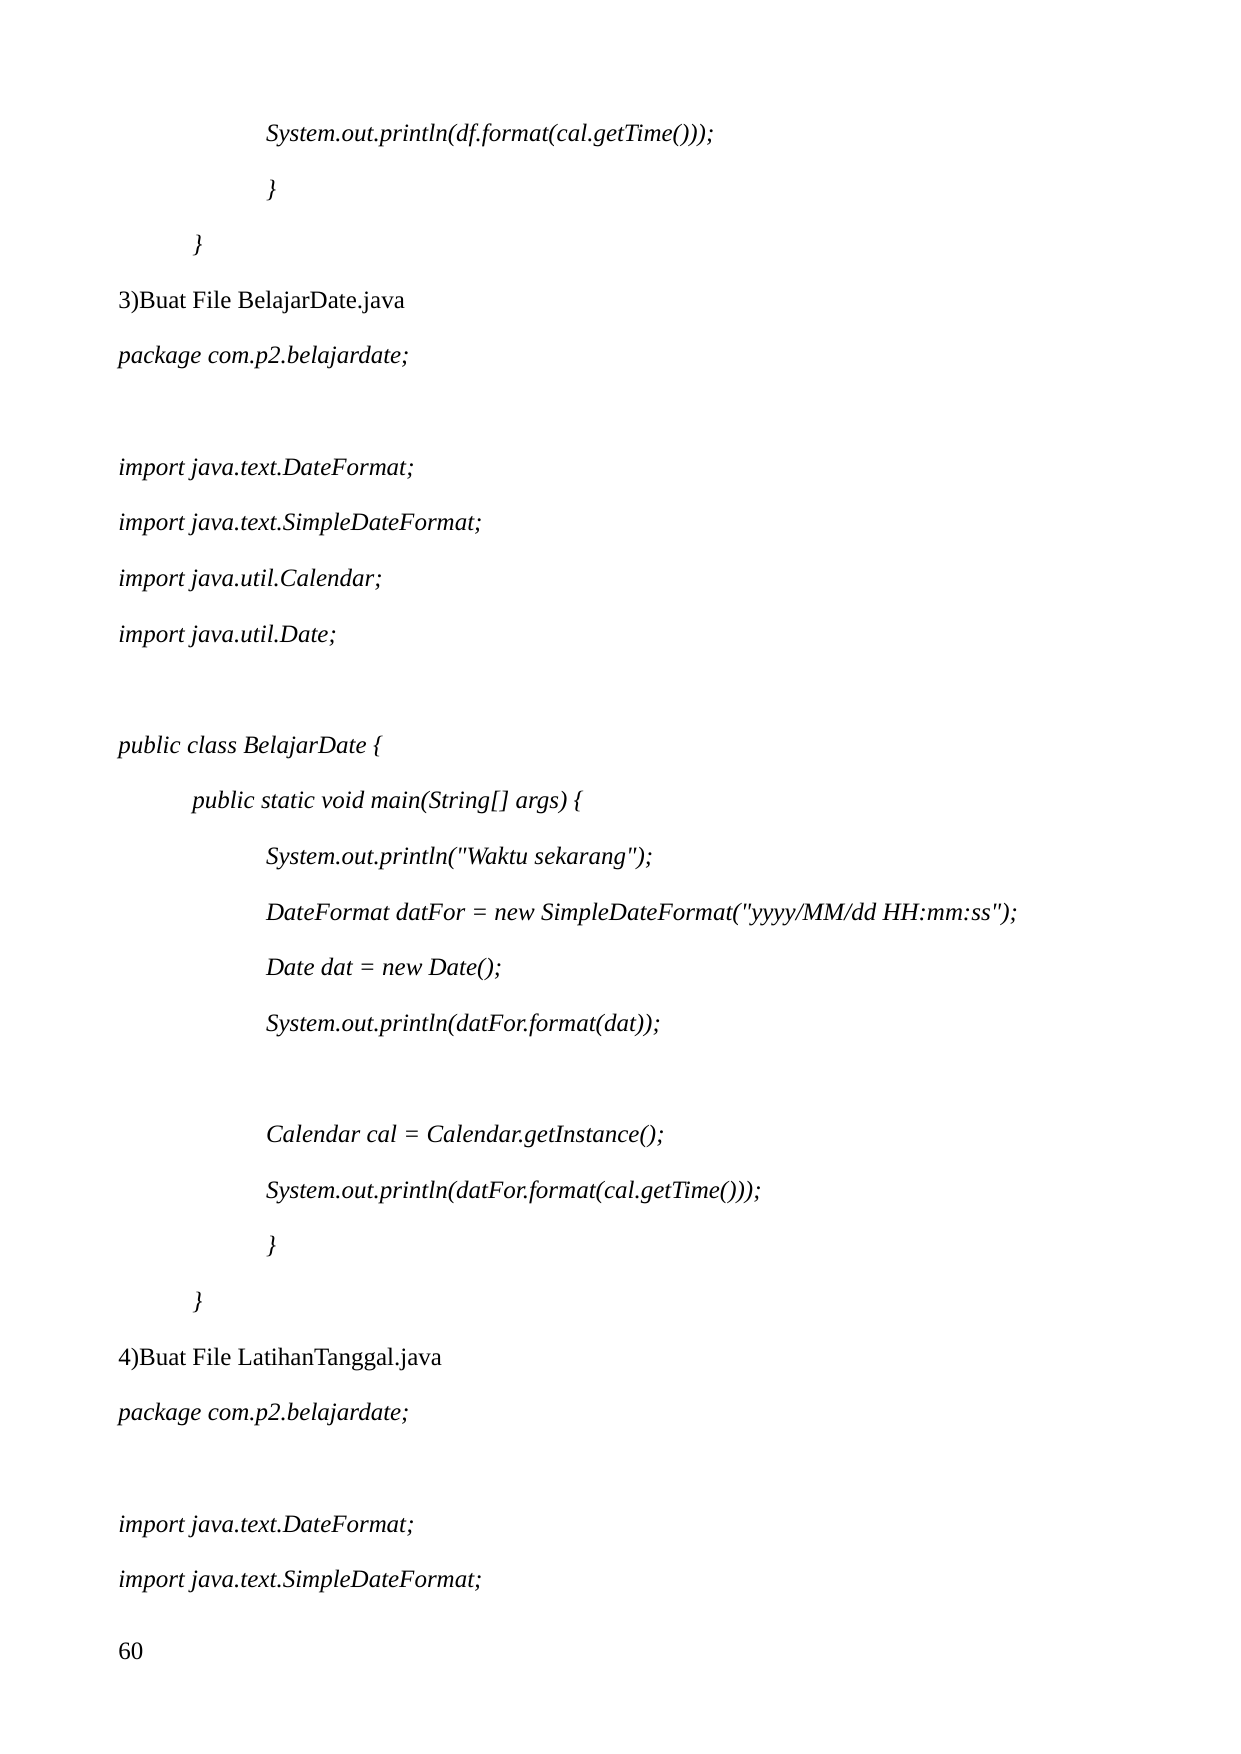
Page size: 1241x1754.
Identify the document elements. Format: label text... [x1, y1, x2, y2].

text } [118, 174, 1122, 202]
text package com.p2.belajardate; [118, 1397, 1122, 1426]
text } [118, 1286, 1122, 1315]
text DateFormat datFor = new SimpleDateFormat("yyyy/MM/dd HH:mm:ss"); [118, 897, 1122, 926]
list Buat File BelajarDate.java [118, 285, 1122, 314]
text Date dat = new Date(); [118, 952, 1122, 981]
text } [118, 1231, 1122, 1259]
text import java.text.SimpleDateFormat; [118, 507, 1122, 536]
text public class BelajarDate { [118, 730, 1122, 759]
text import java.text.DateFormat; [118, 452, 1122, 481]
text import java.text.SimpleDateFormat; [118, 1564, 1122, 1593]
text System.out.println(df.format(cal.getTime())); [118, 118, 1122, 147]
text public static void main(String[] args) { [118, 786, 1122, 814]
text package com.p2.belajardate; [118, 341, 1122, 369]
text } [118, 229, 1122, 258]
text System.out.println(datFor.format(cal.getTime())); [118, 1175, 1122, 1204]
list Buat File LatihanTanggal.java [118, 1342, 1122, 1371]
text import java.util.Calendar; [118, 563, 1122, 592]
text System.out.println("Waktu sekarang"); [118, 841, 1122, 870]
text import java.util.Date; [118, 619, 1122, 647]
text import java.text.DateFormat; [118, 1509, 1122, 1537]
text System.out.println(datFor.format(dat)); [118, 1008, 1122, 1037]
text Calendar cal = Calendar.getInstance(); [118, 1119, 1122, 1148]
